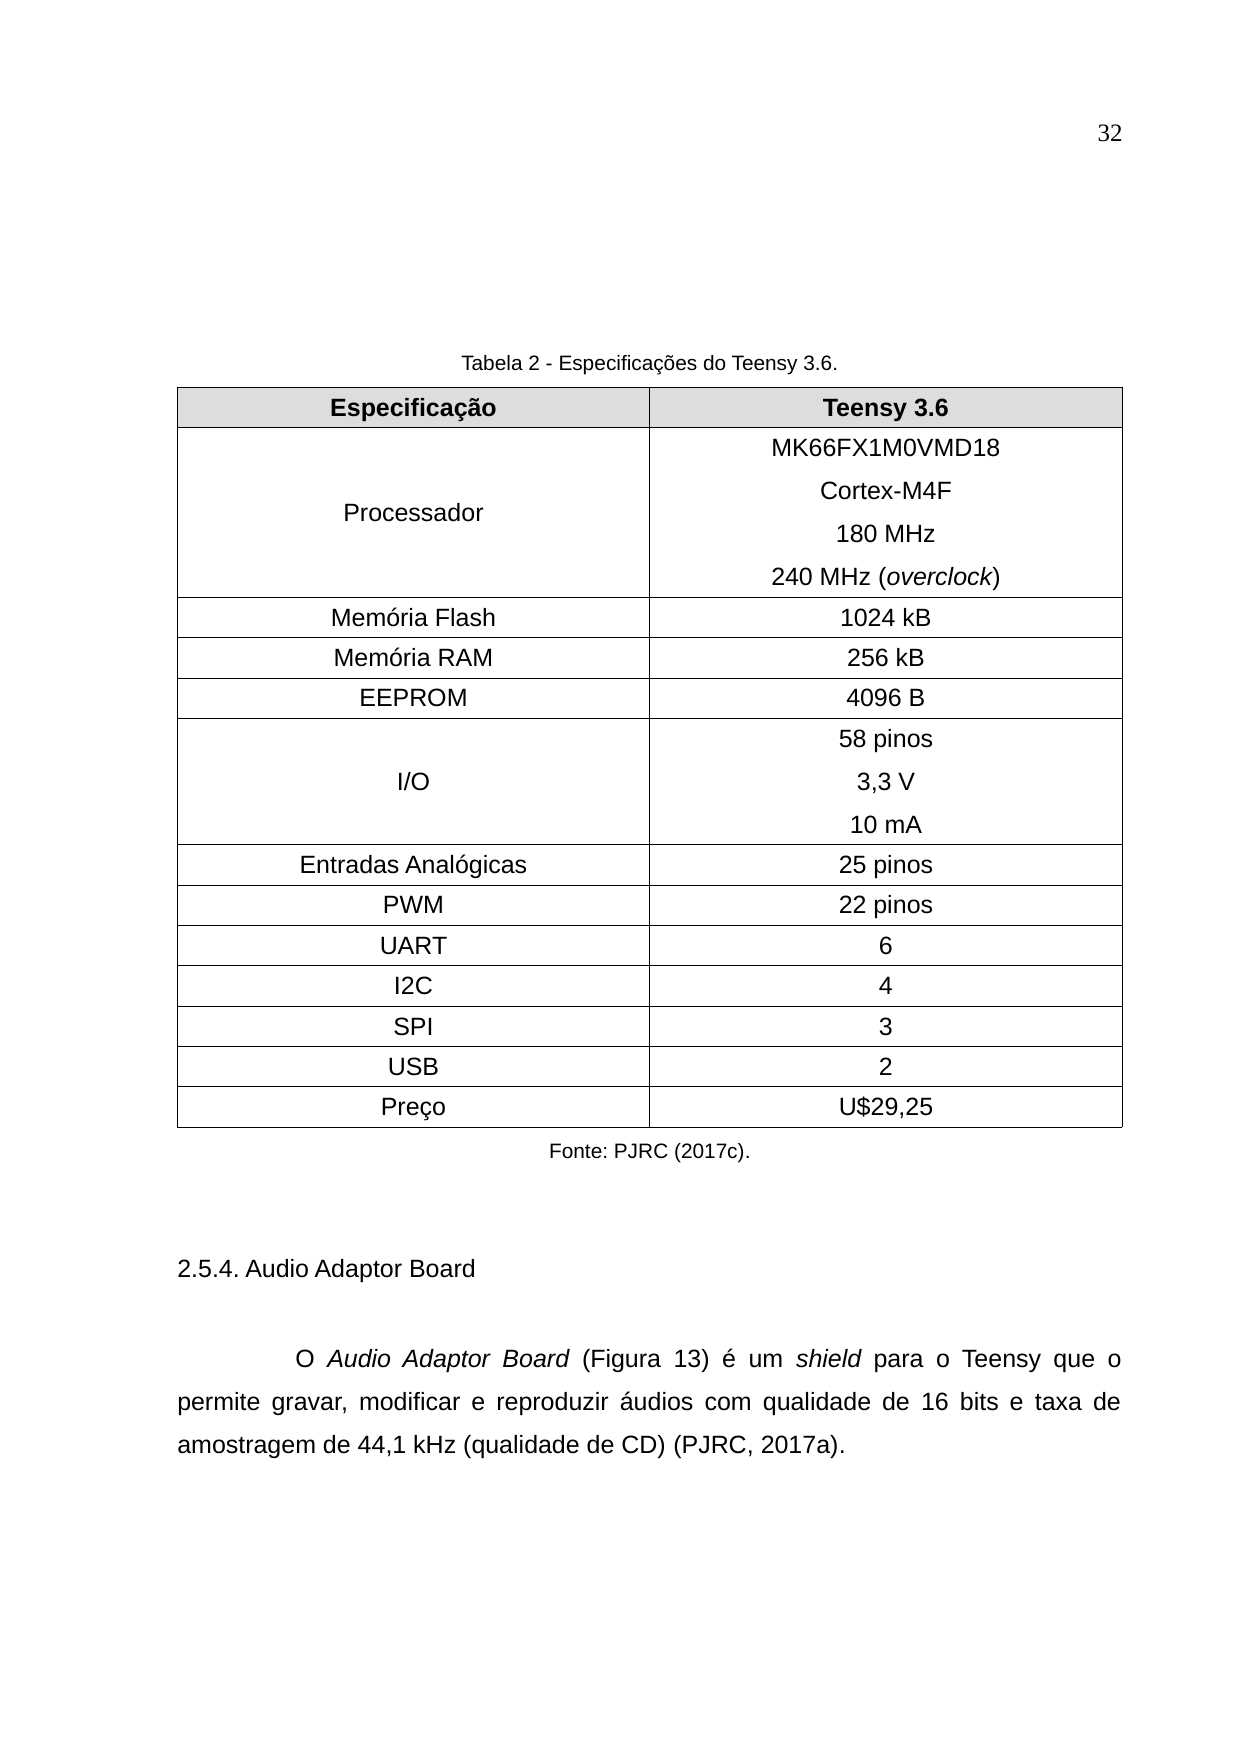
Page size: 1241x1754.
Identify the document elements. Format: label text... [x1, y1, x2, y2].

table_cell 1024 kB [650, 598, 1122, 637]
table_cell 58 pinos 3,3 V 10 mA [650, 719, 1122, 844]
table_cell 22 pinos [650, 886, 1122, 925]
table_cell SPI [178, 1007, 649, 1046]
table_cell 4 [650, 966, 1122, 1006]
list Especificações do Teensy 3.6. [177, 351, 1122, 375]
text O Audio Adaptor Board (Figura 13) é um shield para o Teensy que o permite gravar, modificar e reproduzir áudios com qualidade de 16 bits e taxa de amostragem de 44,1 kHz (qualidade de CD) (PJRC, 2017a). [177, 1344, 1122, 1459]
table_cell Preço [178, 1087, 649, 1127]
table_cell 2 [650, 1047, 1122, 1086]
subtitle 2.5.4. Audio Adaptor Board [177, 1254, 1122, 1283]
table_cell 256 kB [650, 638, 1122, 677]
table_header Especificação [178, 388, 649, 427]
table_cell EEPROM [178, 679, 649, 718]
table_cell I2C [178, 966, 649, 1006]
table_cell 6 [650, 926, 1122, 965]
text Fonte: PJRC (2017c). [177, 1138, 1122, 1162]
table_cell U$29,25 [650, 1087, 1122, 1127]
table_cell 3 [650, 1007, 1122, 1046]
table_cell 25 pinos [650, 845, 1122, 885]
table_cell PWM [178, 886, 649, 925]
table_cell Memória Flash [178, 598, 649, 637]
table_cell MK66FX1M0VMD18 Cortex-M4F 180 MHz 240 MHz (overclock) [650, 428, 1122, 597]
table_cell UART [178, 926, 649, 965]
table_cell I/O [178, 719, 649, 844]
table_cell Processador [178, 428, 649, 597]
table_cell USB [178, 1047, 649, 1086]
table_cell 4096 B [650, 679, 1122, 718]
table_cell Entradas Analógicas [178, 845, 649, 885]
table_header Teensy 3.6 [650, 388, 1122, 427]
table_cell Memória RAM [178, 638, 649, 677]
